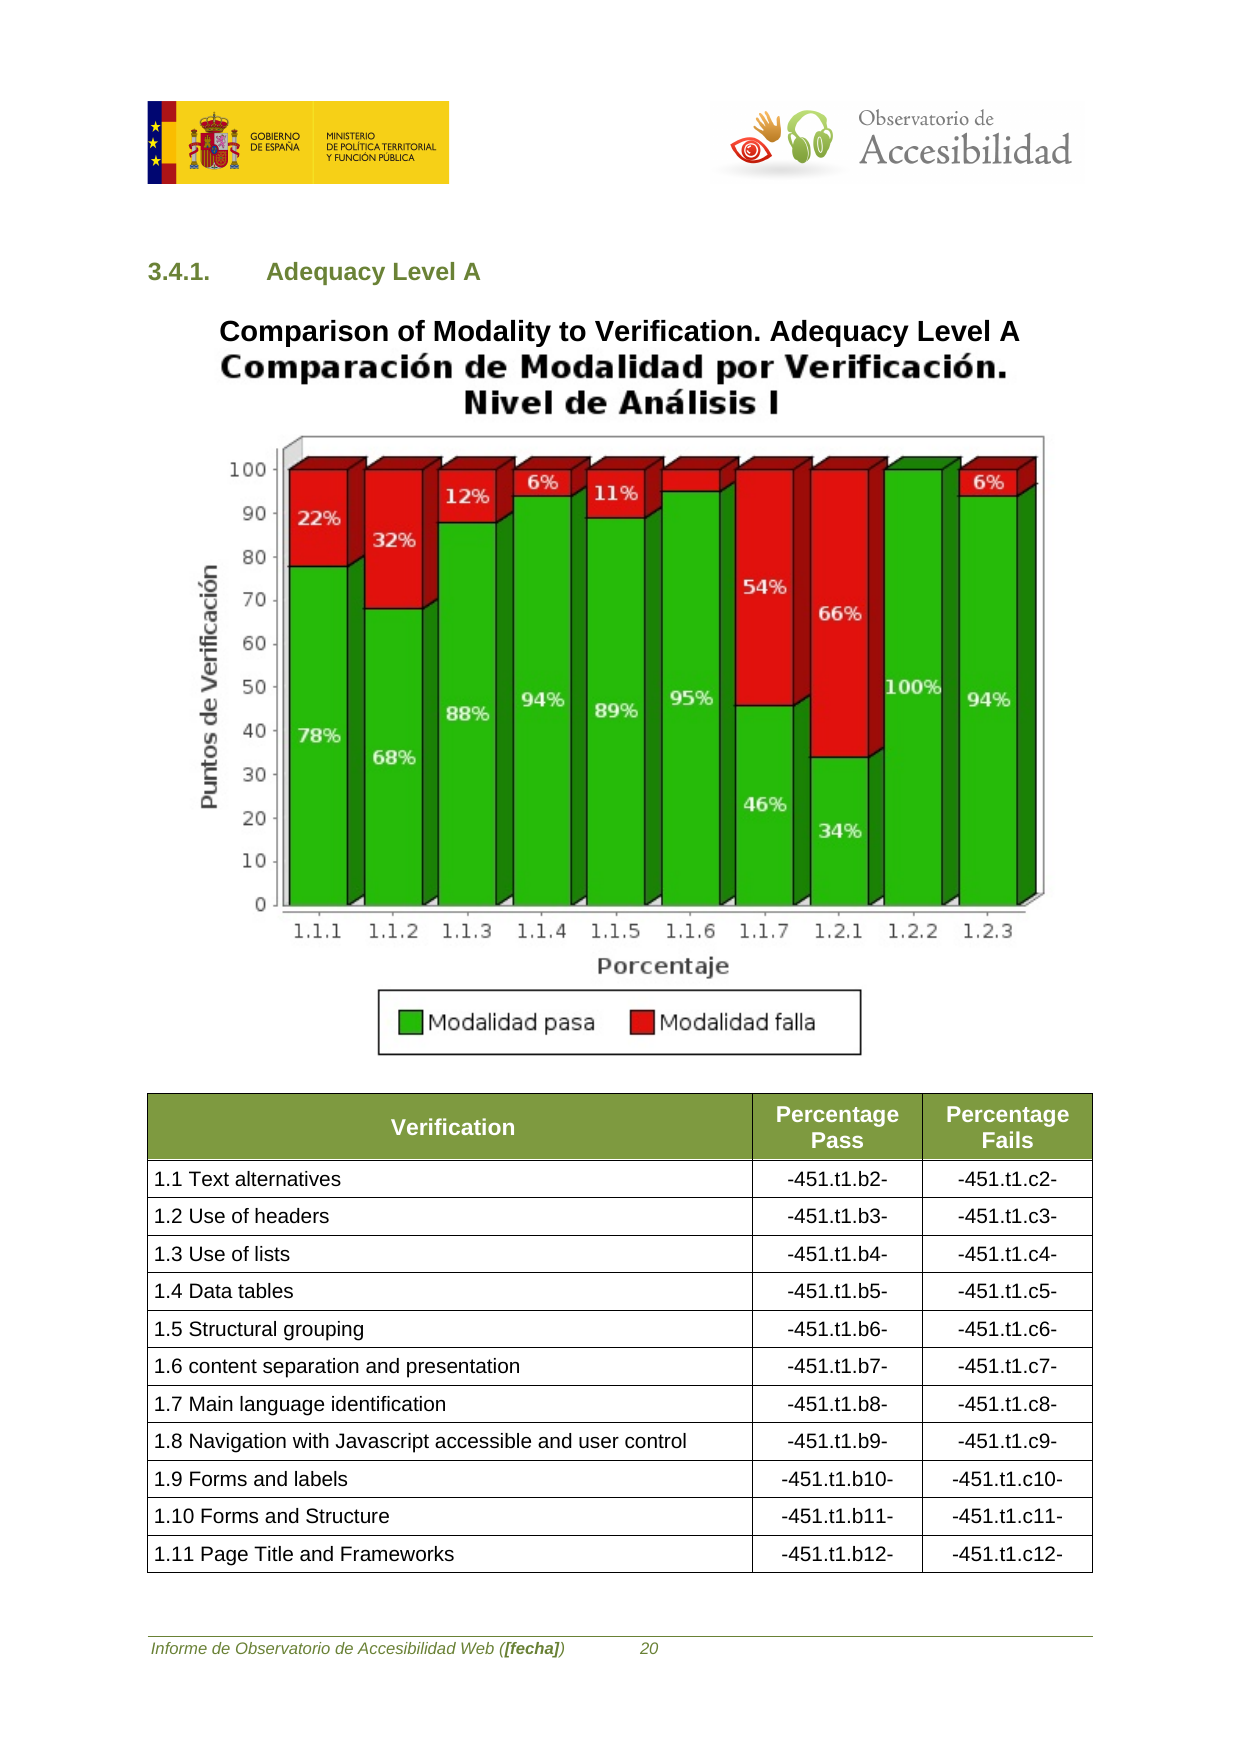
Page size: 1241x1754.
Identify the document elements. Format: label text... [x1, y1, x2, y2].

table_cell -451.t1.b9- [753, 1423, 922, 1459]
table_cell -451.t1.c12- [923, 1536, 1092, 1572]
table_cell -451.t1.c9- [923, 1423, 1092, 1459]
table_cell -451.t1.c10- [923, 1461, 1092, 1497]
table_cell 1.5 Structural grouping [148, 1311, 752, 1347]
table_cell -451.t1.b11- [753, 1498, 922, 1534]
table_header Percentage Pass [753, 1094, 922, 1159]
table_cell -451.t1.b8- [753, 1386, 922, 1422]
table_cell -451.t1.b3- [753, 1198, 922, 1234]
table_cell -451.t1.b5- [753, 1273, 922, 1309]
table_cell 1.10 Forms and Structure [148, 1498, 752, 1534]
table_cell -451.t1.b6- [753, 1311, 922, 1347]
table_cell -451.t1.c5- [923, 1273, 1092, 1309]
table_header Verification [148, 1094, 752, 1159]
table_cell 1.11 Page Title and Frameworks [148, 1536, 752, 1572]
table_cell -451.t1.c7- [923, 1348, 1092, 1384]
table_cell -451.t1.b4- [753, 1236, 922, 1272]
table_cell -451.t1.b2- [753, 1161, 922, 1197]
table_cell -451.t1.c6- [923, 1311, 1092, 1347]
table_cell -451.t1.b10- [753, 1461, 922, 1497]
table_cell 1.7 Main language identification [148, 1386, 752, 1422]
table_cell -451.t1.b7- [753, 1348, 922, 1384]
table_cell 1.3 Use of lists [148, 1236, 752, 1272]
table_cell -451.t1.c2- [923, 1161, 1092, 1197]
picture [710, 101, 1086, 184]
text Comparison of Modality to Verification. Adequacy Level A [148, 314, 1092, 347]
subtitle Adequacy Level A [148, 257, 1092, 286]
table_header Percentage Fails [923, 1094, 1092, 1159]
table_cell -451.t1.c8- [923, 1386, 1092, 1422]
table_cell -451.t1.c4- [923, 1236, 1092, 1272]
table_cell 1.4 Data tables [148, 1273, 752, 1309]
table_cell 1.8 Navigation with Javascript accessible and user control [148, 1423, 752, 1459]
table_cell 1.2 Use of headers [148, 1198, 752, 1234]
table_cell -451.t1.c11- [923, 1498, 1092, 1534]
picture [178, 347, 1062, 1057]
table_cell 1.9 Forms and labels [148, 1461, 752, 1497]
table_cell 1.6 content separation and presentation [148, 1348, 752, 1384]
picture [147, 101, 450, 184]
table_cell 1.1 Text alternatives [148, 1161, 752, 1197]
table_cell -451.t1.c3- [923, 1198, 1092, 1234]
table_cell -451.t1.b12- [753, 1536, 922, 1572]
